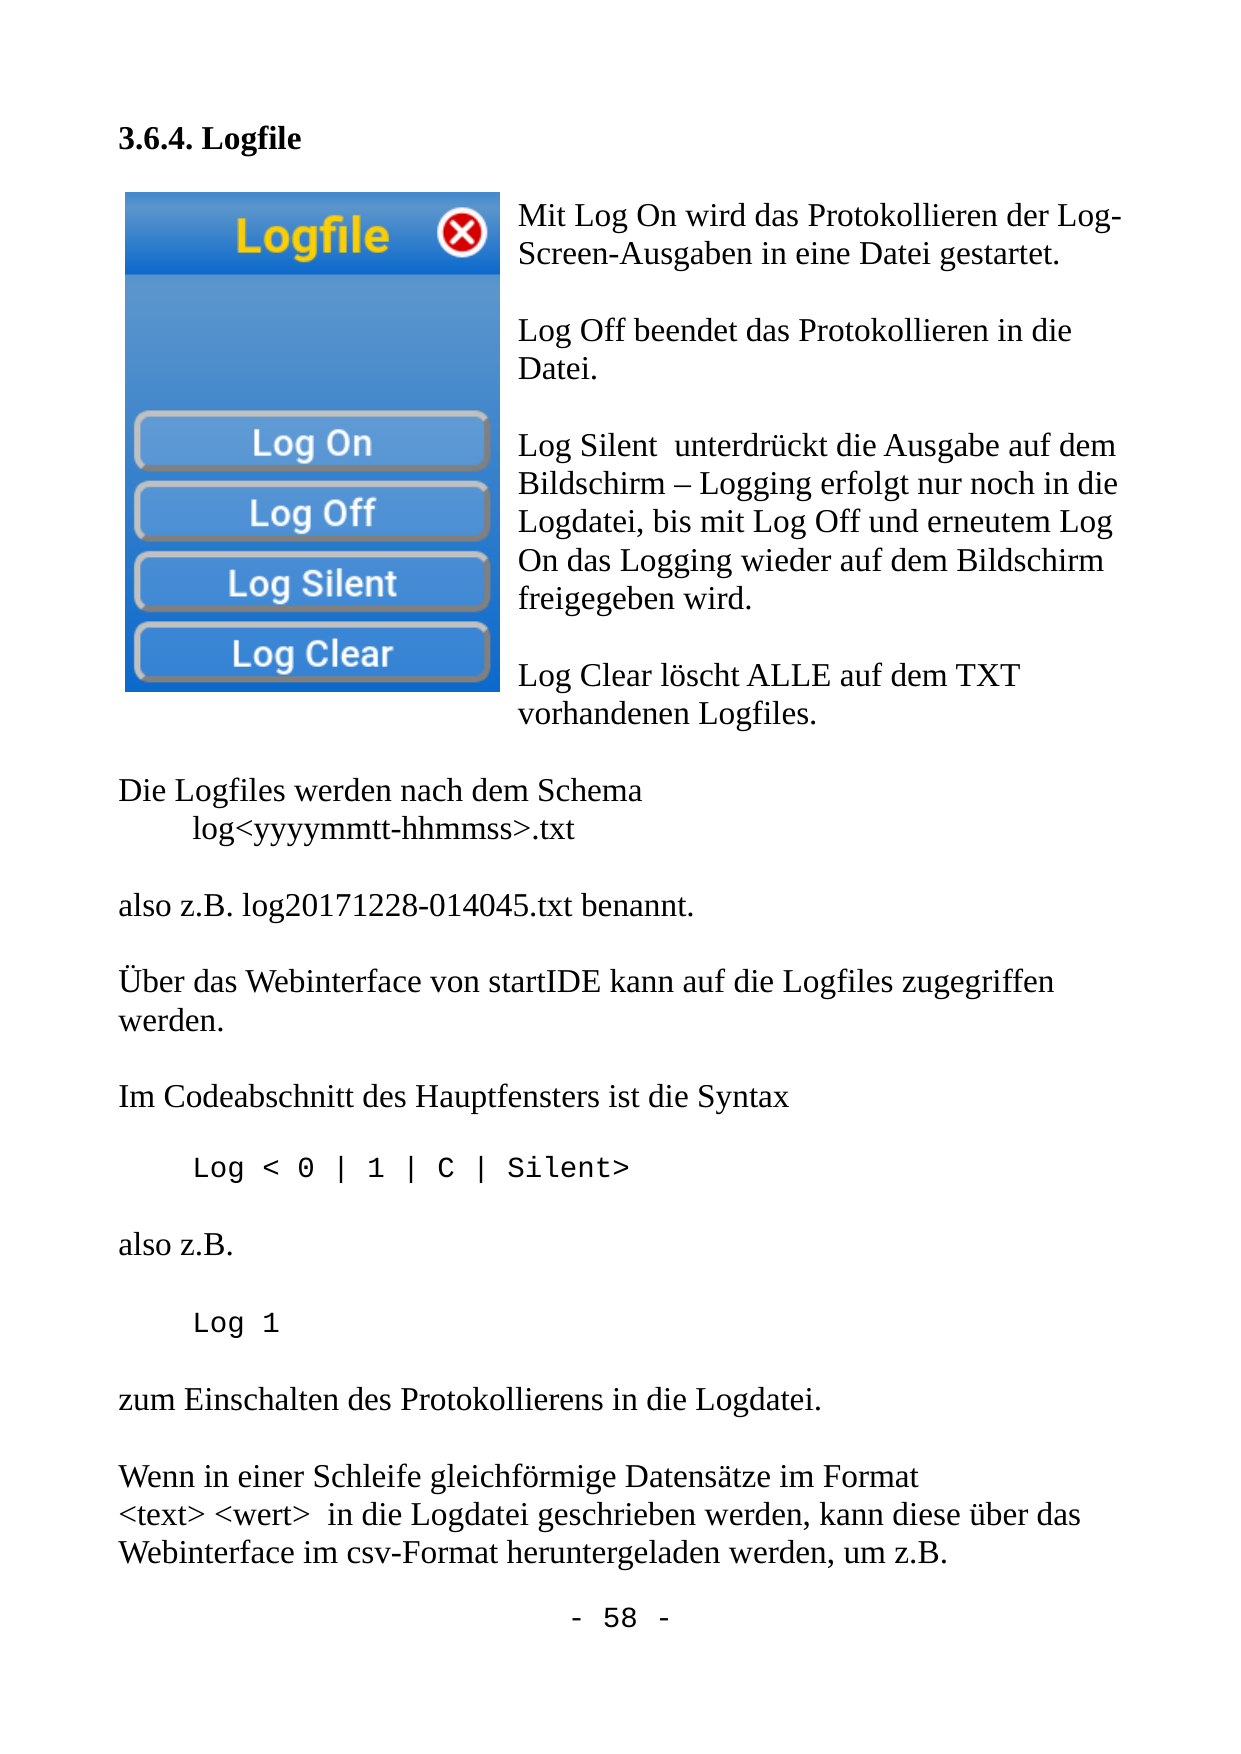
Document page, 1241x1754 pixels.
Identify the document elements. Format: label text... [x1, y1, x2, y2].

text also z.B. log20171228-014045.txt benannt. [118, 885, 1122, 923]
text Log 1 [118, 1301, 1122, 1341]
text Wenn in einer Schleife gleichförmige Datensätze im Format [118, 1456, 1122, 1494]
picture [125, 192, 500, 692]
text Log Silent unterdrückt die Ausgabe auf dem Bildschirm – Logging erfolgt nur noch in die Logdatei, bis mit Log Off und erneutem Log On das Logging wieder auf dem Bildschirm freigegeben wird. [500, 425, 1122, 616]
text <text> <wert> in die Logdatei geschrieben werden, kann diese über das Webinterface im csv-Format heruntergeladen werden, um z.B. [118, 1494, 1122, 1571]
text Log Off beendet das Protokollieren in die Datei. [500, 310, 1122, 386]
text 3.6.4. Logfile [118, 118, 1122, 156]
text Im Codeabschnitt des Hauptfensters ist die Syntax [118, 1076, 1122, 1115]
text also z.B. [118, 1224, 1122, 1263]
text Log Clear löscht ALLE auf dem TXT vorhandenen Logfiles. [118, 655, 1122, 731]
text zum Einschalten des Protokollierens in die Logdatei. [118, 1379, 1122, 1418]
text Log < 0 | 1 | C | Silent> [118, 1153, 1122, 1186]
text Mit Log On wird das Protokollieren der Log-Screen-Ausgaben in eine Datei gestartet. [500, 195, 1122, 271]
text Die Logfiles werden nach dem Schema [118, 770, 1122, 808]
text log<yyyymmtt-hhmmss>.txt [118, 808, 1122, 846]
text Über das Webinterface von startIDE kann auf die Logfiles zugegriffen werden. [118, 961, 1122, 1038]
